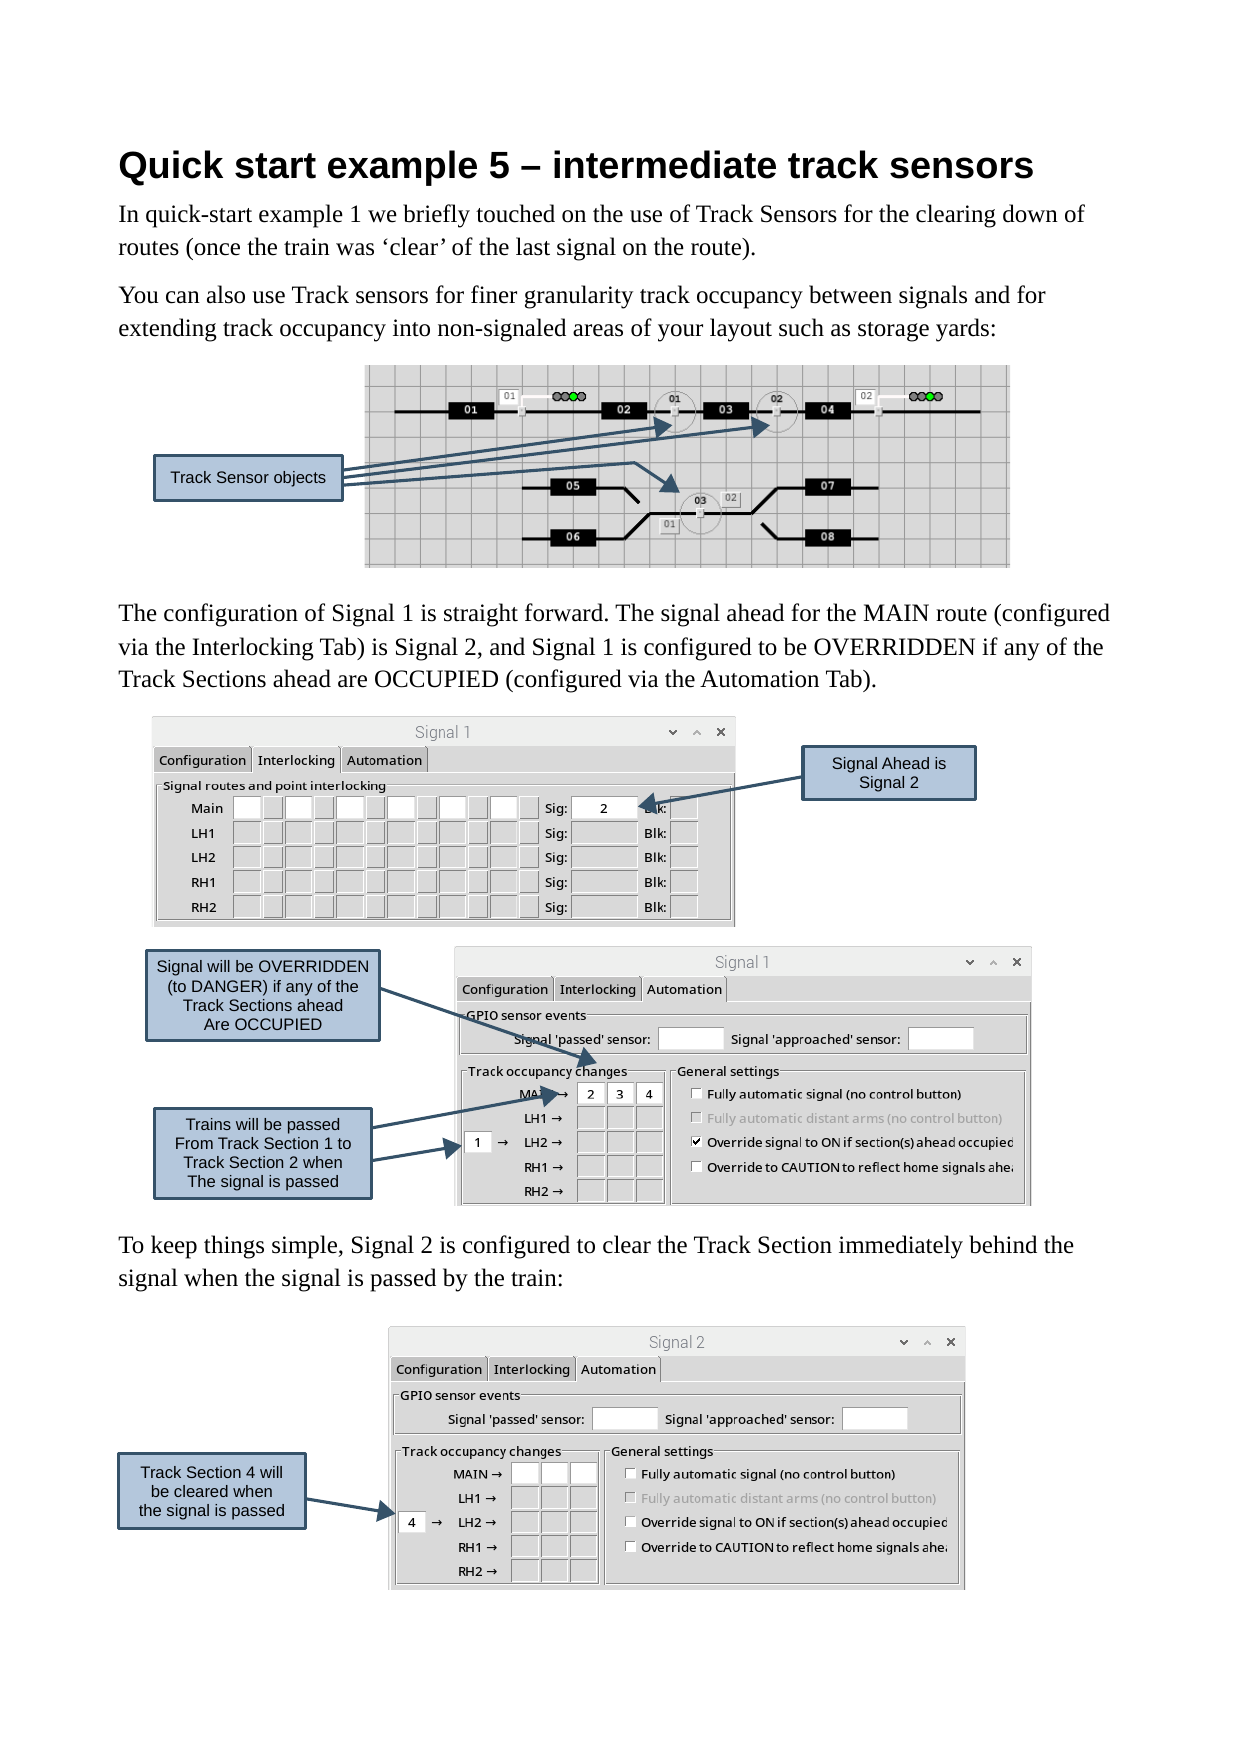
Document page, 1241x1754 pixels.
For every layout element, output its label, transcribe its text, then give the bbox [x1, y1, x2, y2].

picture [364, 430, 655, 473]
text In quick-start example 1 we briefly touched on the use of Track Sensors for the clearing down of routes (once the train was ‘clear’ of the last signal on the route). [118, 199, 1122, 261]
text To keep things simple, Signal 2 is configured to clear the Track Section immediately behind the signal when the signal is passed by the train: [118, 1230, 1122, 1291]
subtitle Quick start example 5 – intermediate track sensors [118, 143, 1122, 187]
text You can also use Track sensors for finer granularity track occupancy between signals and for extending track occupancy into non-signaled areas of your layout such as storage yards: [118, 280, 1122, 342]
picture [151, 716, 736, 927]
picture [388, 1326, 966, 1590]
picture [454, 946, 1032, 1206]
text The configuration of Signal 1 is straight forward. The signal ahead for the MAIN route (configured via the Interlocking Tab) is Signal 2, and Signal 1 is configured to be OVERRIDDEN if any of the Track Sections ahead are OCCUPIED (configured via the Automation Tab). [118, 598, 1122, 693]
picture [364, 365, 1011, 568]
